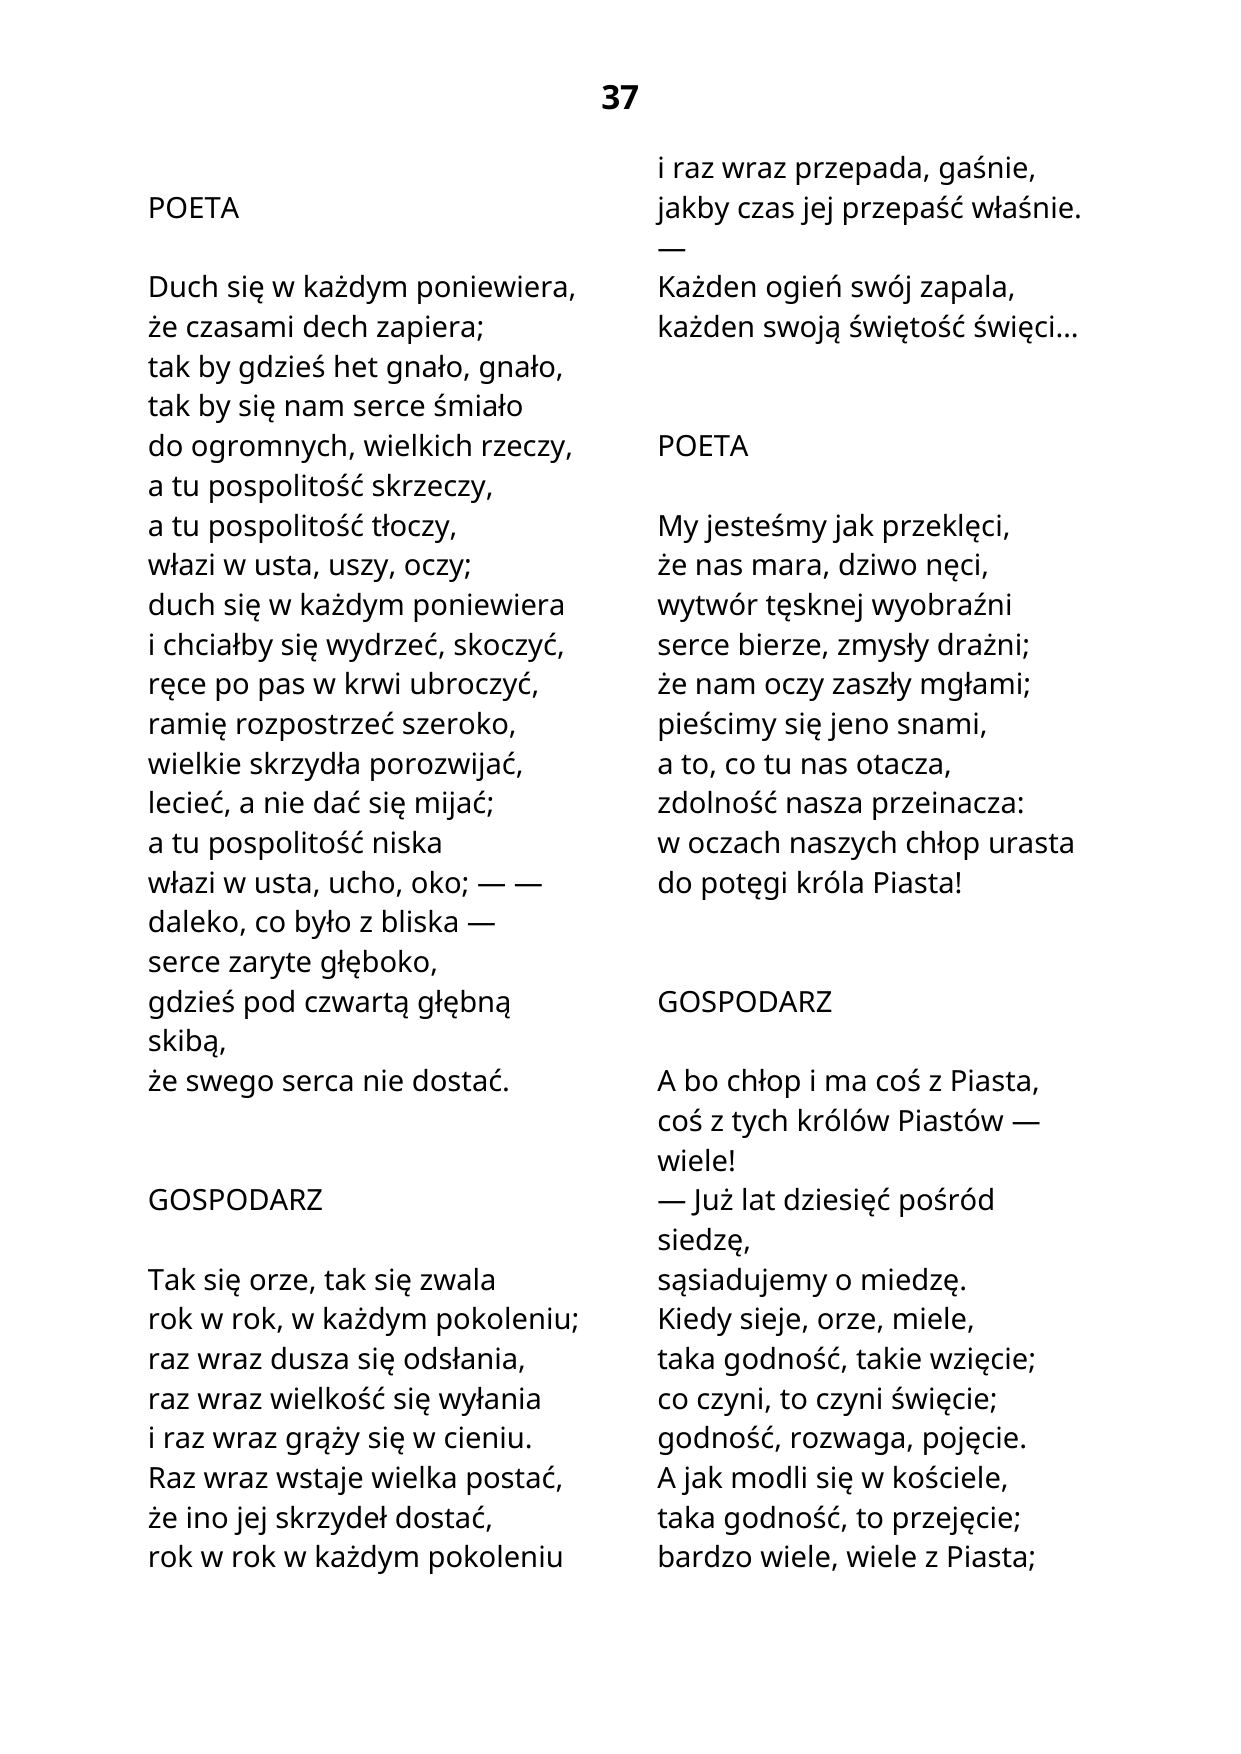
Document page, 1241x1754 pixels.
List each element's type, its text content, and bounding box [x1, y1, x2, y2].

text — Już lat dziesięć pośród siedzę, [657, 1179, 1093, 1259]
text w oczach naszych chłop urasta [657, 822, 1093, 862]
text serce bierze, zmysły drażni; [657, 624, 1093, 663]
text bardzo wiele, wiele z Piasta; [657, 1537, 1093, 1576]
text zdolność nasza przeinacza: [657, 783, 1093, 822]
text wytwór tęsknej wyobraźni [657, 584, 1093, 624]
text POETA [148, 187, 583, 227]
text a tu pospolitość tłoczy, [148, 505, 583, 544]
text Duch się w każdym poniewiera, [148, 267, 583, 306]
text GOSPODARZ [148, 1179, 583, 1219]
text że swego serca nie dostać. [148, 1060, 583, 1100]
text że nas mara, dziwo nęci, [657, 544, 1093, 584]
text Tak się orze, tak się zwala [148, 1259, 583, 1298]
text że nam oczy zaszły mgłami; [657, 663, 1093, 703]
text GOSPODARZ [657, 981, 1093, 1021]
text ręce po pas w krwi ubroczyć, [148, 663, 583, 703]
text tak by się nam serce śmiało [148, 386, 583, 425]
text włazi w usta, ucho, oko; — — [148, 862, 583, 902]
text i raz wraz przepada, gaśnie, [657, 148, 1093, 187]
text POETA [657, 425, 1093, 465]
text do ogromnych, wielkich rzeczy, [148, 425, 583, 465]
text raz wraz wielkość się wyłania [148, 1378, 583, 1418]
text a tu pospolitość skrzeczy, [148, 465, 583, 505]
text ramię rozpostrzeć szeroko, [148, 703, 583, 743]
text a tu pospolitość niska [148, 822, 583, 862]
text A bo chłop i ma coś z Piasta, [657, 1060, 1093, 1100]
text że ino jej skrzydeł dostać, [148, 1497, 583, 1537]
text godność, rozwaga, pojęcie. [657, 1418, 1093, 1457]
text wielkie skrzydła porozwijać, [148, 743, 583, 783]
text daleko, co było z bliska — [148, 902, 583, 941]
text serce zaryte głęboko, [148, 941, 583, 981]
text rok w rok w każdym pokoleniu [148, 1537, 583, 1576]
text rok w rok, w każdym pokoleniu; [148, 1298, 583, 1338]
text że czasami dech zapiera; [148, 306, 583, 346]
text lecieć, a nie dać się mijać; [148, 783, 583, 822]
text i raz wraz grąży się w cieniu. [148, 1418, 583, 1457]
text taka godność, takie wzięcie; [657, 1338, 1093, 1378]
text do potęgi króla Piasta! [657, 862, 1093, 902]
text pieścimy się jeno snami, [657, 703, 1093, 743]
text gdzieś pod czwartą głębną skibą, [148, 981, 583, 1060]
text Kiedy sieje, orze, miele, [657, 1298, 1093, 1338]
text coś z tych królów Piastów — wiele! [657, 1100, 1093, 1179]
text My jesteśmy jak przeklęci, [657, 505, 1093, 544]
text każden swoją świętość święci… [657, 306, 1093, 346]
text Każden ogień swój zapala, [657, 267, 1093, 306]
text a to, co tu nas otacza, [657, 743, 1093, 783]
text Raz wraz wstaje wielka postać, [148, 1457, 583, 1497]
text i chciałby się wydrzeć, skoczyć, [148, 624, 583, 663]
text duch się w każdym poniewiera [148, 584, 583, 624]
text tak by gdzieś het gnało, gnało, [148, 346, 583, 386]
text taka godność, to przejęcie; [657, 1497, 1093, 1537]
text raz wraz dusza się odsłania, [148, 1338, 583, 1378]
text co czyni, to czyni święcie; [657, 1378, 1093, 1418]
text jakby czas jej przepaść właśnie. — [657, 187, 1093, 267]
text sąsiadujemy o miedzę. [657, 1259, 1093, 1298]
text A jak modli się w kościele, [657, 1457, 1093, 1497]
text włazi w usta, uszy, oczy; [148, 544, 583, 584]
